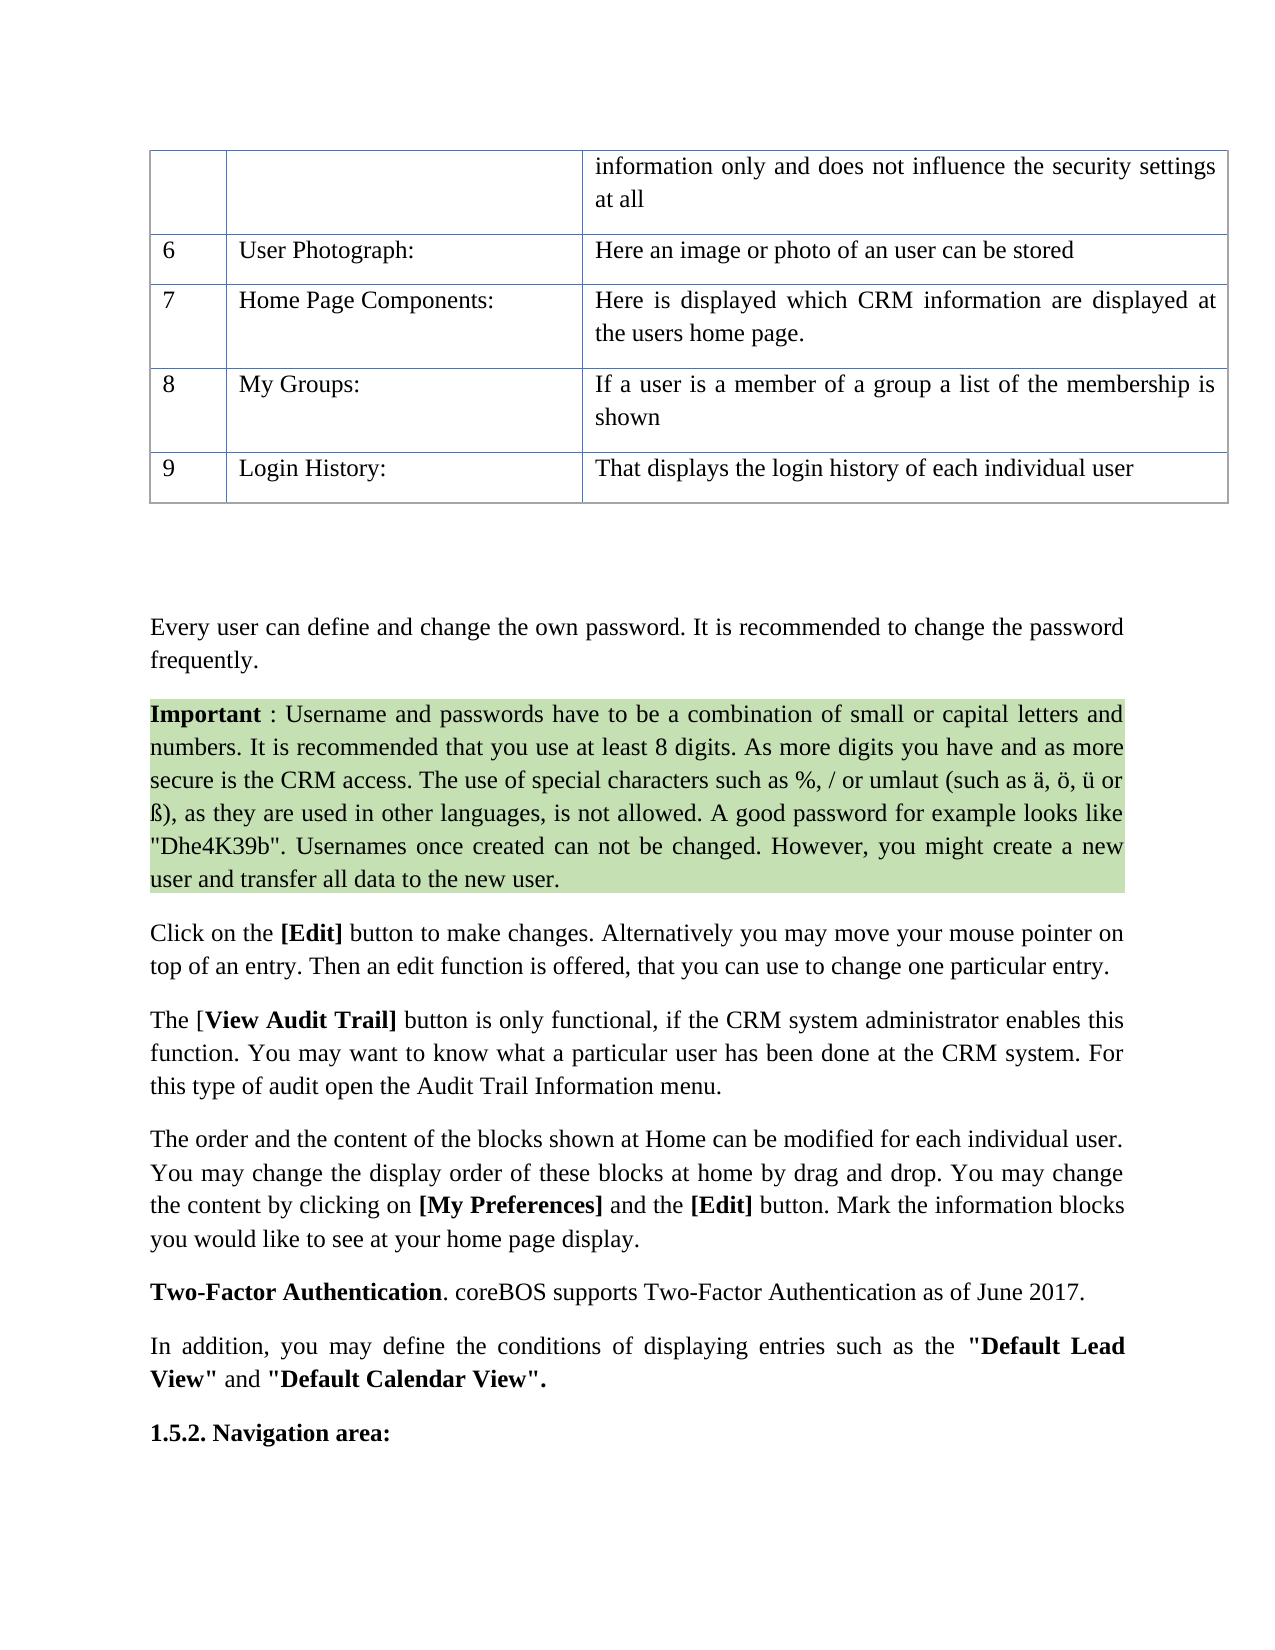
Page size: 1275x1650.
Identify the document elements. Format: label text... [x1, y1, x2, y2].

text The order and the content of the blocks shown at Home can be modified for each individual user. You may change the display order of these blocks at home by drag and drop. You may change the content by clicking on [My Preferences] and the [Edit] button. Mark the information blocks you would like to see at your home page display. [150, 1124, 1125, 1252]
table_cell [151, 151, 226, 234]
text Every user can define and change the own password. It is recommended to change the password frequently. [150, 612, 1125, 674]
table_cell 9 [151, 453, 226, 502]
table_cell Home Page Components: [227, 285, 582, 368]
table_cell information only and does not influence the security settings at all [583, 151, 1227, 234]
table_cell 7 [151, 285, 226, 368]
table_cell Login History: [227, 453, 582, 502]
table_cell My Groups: [227, 369, 582, 452]
text The [View Audit Trail] button is only functional, if the CRM system administrator enables this function. You may want to know what a particular user has been done at the CRM system. For this type of audit open the Audit Trail Information menu. [150, 1005, 1125, 1099]
table_cell If a user is a member of a group a list of the membership is shown [583, 369, 1227, 452]
table_cell User Photograph: [227, 235, 582, 284]
text In addition, you may define the conditions of displaying entries such as the "Default Lead View" and "Default Calendar View". [150, 1331, 1125, 1393]
table_cell Here is displayed which CRM information are displayed at the users home page. [583, 285, 1227, 368]
table_cell Here an image or photo of an user can be stored [583, 235, 1227, 284]
text Two-Factor Authentication. coreBOS supports Two-Factor Authentication as of June 2017. [150, 1277, 1125, 1306]
text 1.5.2. Navigation area: [150, 1418, 1125, 1447]
text Click on the [Edit] button to make changes. Alternatively you may move your mouse pointer on top of an entry. Then an edit function is offered, that you can use to change one particular entry. [150, 918, 1125, 979]
text Important : Username and passwords have to be a combination of small or capital letters and numbers. It is recommended that you use at least 8 digits. As more digits you have and as more secure is the CRM access. The use of special characters such as %, / or umlaut (such as ä, ö, ü or ß), as they are used in other languages, is not allowed. A good password for example looks like "Dhe4K39b". Usernames once created can not be changed. However, you might create a new user and transfer all data to the new user. [150, 699, 1125, 893]
table_cell That displays the login history of each individual user [583, 453, 1227, 502]
table_cell 6 [151, 235, 226, 284]
table_cell [227, 151, 582, 234]
table_cell 8 [151, 369, 226, 452]
